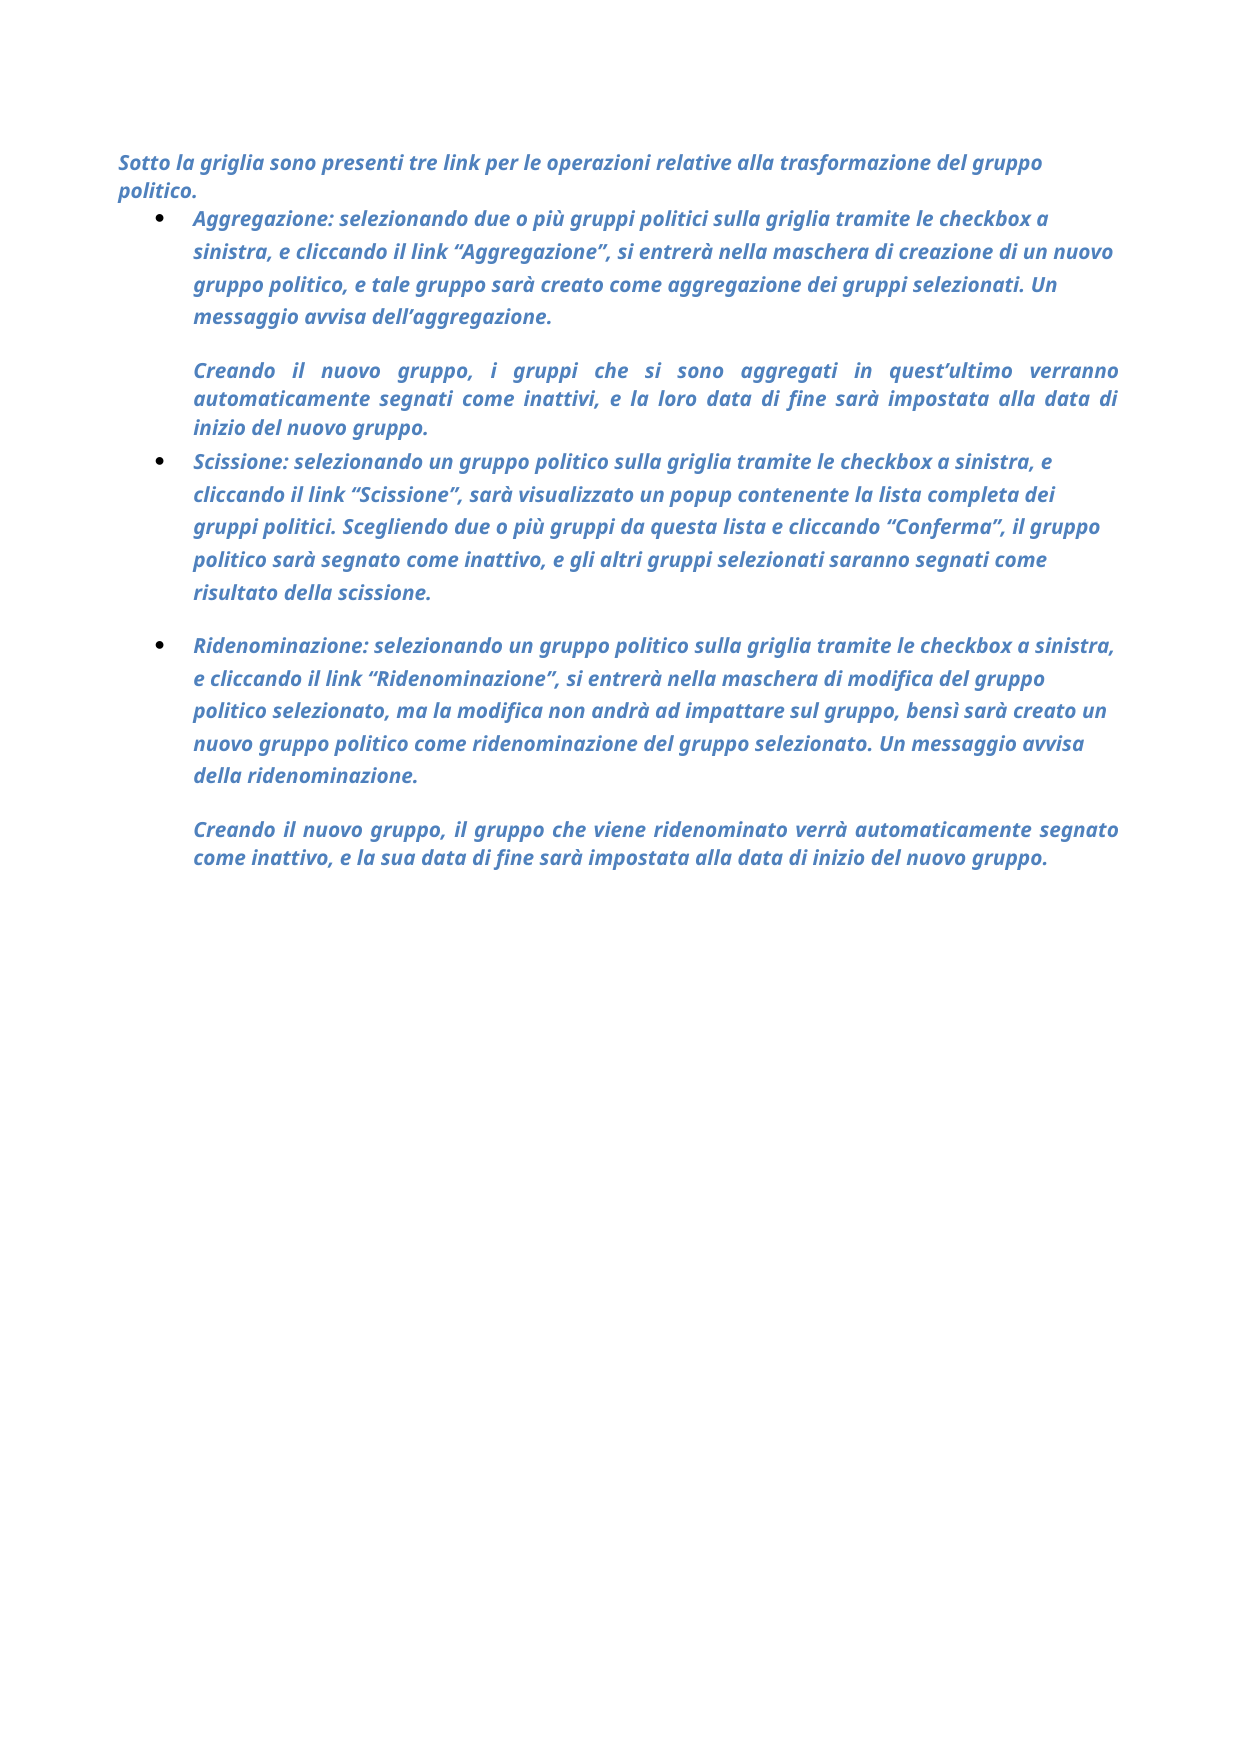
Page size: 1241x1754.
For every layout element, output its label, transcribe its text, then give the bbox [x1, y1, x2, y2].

text Sotto la griglia sono presenti tre link per le operazioni relative alla trasformazione del gruppo politico. [118, 148, 1122, 204]
list Aggregazione: selezionando due o più gruppi politici sulla griglia tramite le checkbox a sinistra, e cliccando il link “Aggregazione”, si entrerà nella maschera di creazione di un nuovo gruppo politico, e tale gruppo sarà creato come aggregazione dei gruppi selezionati. Un messaggio avvisa dell’aggregazione. [156, 204, 1122, 331]
list Ridenominazione: selezionando un gruppo politico sulla griglia tramite le checkbox a sinistra, e cliccando il link “Ridenominazione”, si entrerà nella maschera di modifica del gruppo politico selezionato, ma la modifica non andrà ad impattare sul gruppo, bensì sarà creato un nuovo gruppo politico come ridenominazione del gruppo selezionato. Un messaggio avvisa della ridenominazione. [156, 631, 1122, 790]
text Creando il nuovo gruppo, i gruppi che si sono aggregati in quest’ultimo verranno automaticamente segnati come inattivi, e la loro data di fine sarà impostata alla data di inizio del nuovo gruppo. [193, 356, 1122, 441]
text Creando il nuovo gruppo, il gruppo che viene ridenominato verrà automaticamente segnato come inattivo, e la sua data di fine sarà impostata alla data di inizio del nuovo gruppo. [193, 815, 1122, 872]
list Scissione: selezionando un gruppo politico sulla griglia tramite le checkbox a sinistra, e cliccando il link “Scissione”, sarà visualizzato un popup contenente la lista completa dei gruppi politici. Scegliendo due o più gruppi da questa lista e cliccando “Conferma”, il gruppo politico sarà segnato come inattivo, e gli altri gruppi selezionati saranno segnati come risultato della scissione. [156, 447, 1122, 606]
